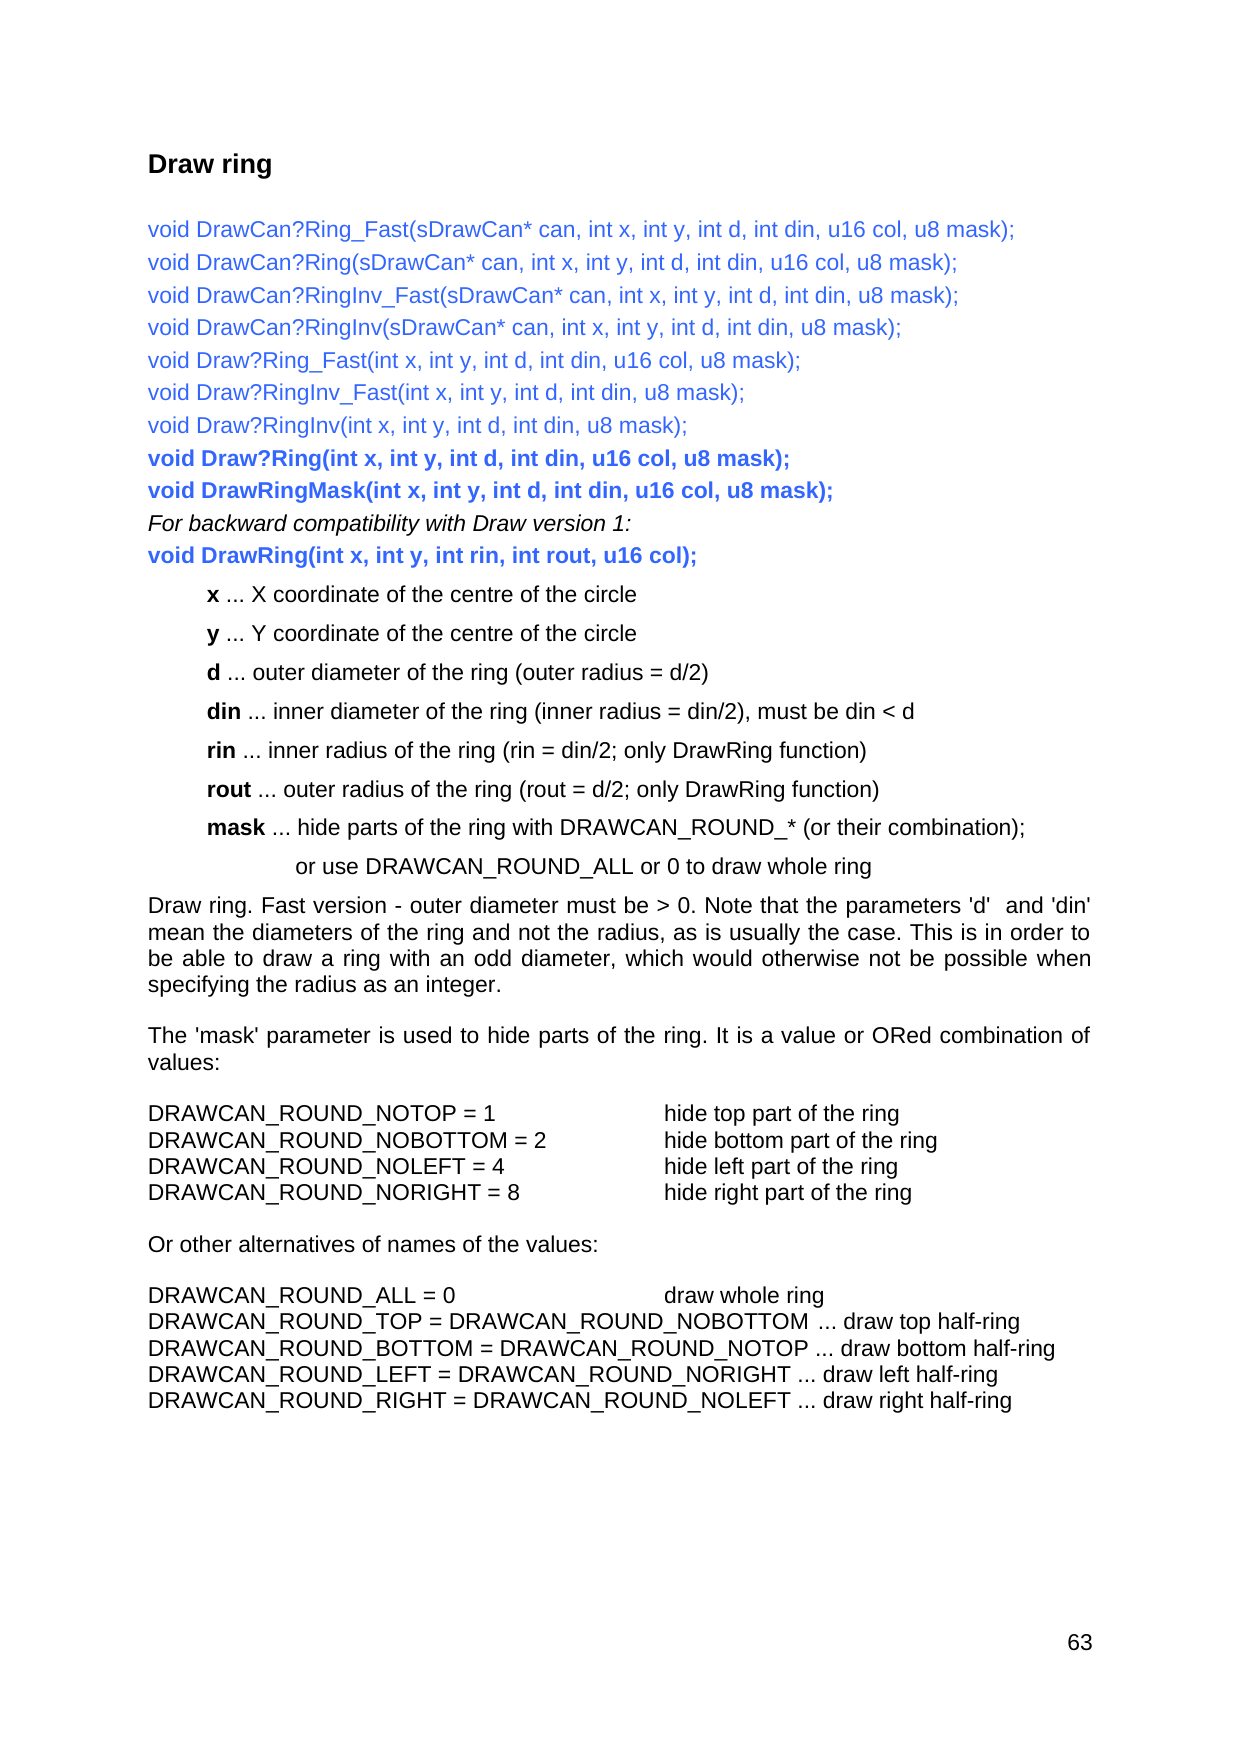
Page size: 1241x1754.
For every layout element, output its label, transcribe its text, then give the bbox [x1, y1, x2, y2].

text The 'mask' parameter is used to hide parts of the ring. It is a value or ORed combination of values: [148, 1022, 1093, 1075]
text void Draw?RingInv(int x, int y, int d, int din, u8 mask); [148, 412, 1093, 438]
text DRAWCAN_ROUND_TOP = DRAWCAN_ROUND_NOBOTTOM ... draw top half-ring [148, 1308, 1093, 1335]
text DRAWCAN_ROUND_NOTOP = 1 hide top part of the ring [148, 1100, 1093, 1127]
text DRAWCAN_ROUND_NOBOTTOM = 2 hide bottom part of the ring [148, 1127, 1093, 1153]
text rin ... inner radius of the ring (rin = din/2; only DrawRing function) [148, 737, 1093, 763]
text rout ... outer radius of the ring (rout = d/2; only DrawRing function) [148, 776, 1093, 802]
text void Draw?RingInv_Fast(int x, int y, int d, int din, u8 mask); [148, 379, 1093, 406]
text void Draw?Ring(int x, int y, int d, int din, u16 col, u8 mask); [148, 444, 1093, 471]
text y ... Y coordinate of the centre of the circle [148, 620, 1093, 646]
text mask ... hide parts of the ring with DRAWCAN_ROUND_* (or their combination); [148, 814, 1093, 841]
text DRAWCAN_ROUND_NOLEFT = 4 hide left part of the ring [148, 1153, 1093, 1179]
subtitle Draw ring [148, 148, 1093, 179]
text DRAWCAN_ROUND_NORIGHT = 8 hide right part of the ring [148, 1179, 1093, 1206]
text void DrawCan?RingInv_Fast(sDrawCan* can, int x, int y, int d, int din, u8 mask); [148, 282, 1093, 308]
text DRAWCAN_ROUND_BOTTOM = DRAWCAN_ROUND_NOTOP ... draw bottom half-ring [148, 1335, 1093, 1361]
text Or other alternatives of names of the values: [148, 1231, 1093, 1257]
text For backward compatibility with Draw version 1: [148, 510, 1093, 536]
text DRAWCAN_ROUND_RIGHT = DRAWCAN_ROUND_NOLEFT ... draw right half-ring [148, 1387, 1093, 1414]
text void DrawCan?Ring(sDrawCan* can, int x, int y, int d, int din, u16 col, u8 mask); [148, 249, 1093, 275]
text void DrawRingMask(int x, int y, int d, int din, u16 col, u8 mask); [148, 477, 1093, 503]
text d ... outer diameter of the ring (outer radius = d/2) [148, 659, 1093, 685]
text or use DRAWCAN_ROUND_ALL or 0 to draw whole ring [221, 853, 1093, 879]
text Draw ring. Fast version - outer diameter must be > 0. Note that the parameters 'd' and 'din' mean the diameters of the ring and not the radius, as is usually the case. This is in order to be able to draw a ring with an odd diameter, which would otherwise not be possible when specifying the radius as an integer. [148, 892, 1093, 997]
text void DrawCan?RingInv(sDrawCan* can, int x, int y, int d, int din, u8 mask); [148, 314, 1093, 341]
text void DrawRing(int x, int y, int rin, int rout, u16 col); [148, 542, 1093, 569]
text DRAWCAN_ROUND_ALL = 0 draw whole ring [148, 1282, 1093, 1308]
text din ... inner diameter of the ring (inner radius = din/2), must be din < d [148, 698, 1093, 724]
text void DrawCan?Ring_Fast(sDrawCan* can, int x, int y, int d, int din, u16 col, u8 mask); [148, 216, 1093, 243]
text void Draw?Ring_Fast(int x, int y, int d, int din, u16 col, u8 mask); [148, 347, 1093, 373]
text x ... X coordinate of the centre of the circle [148, 581, 1093, 608]
text DRAWCAN_ROUND_LEFT = DRAWCAN_ROUND_NORIGHT ... draw left half-ring [148, 1361, 1093, 1387]
